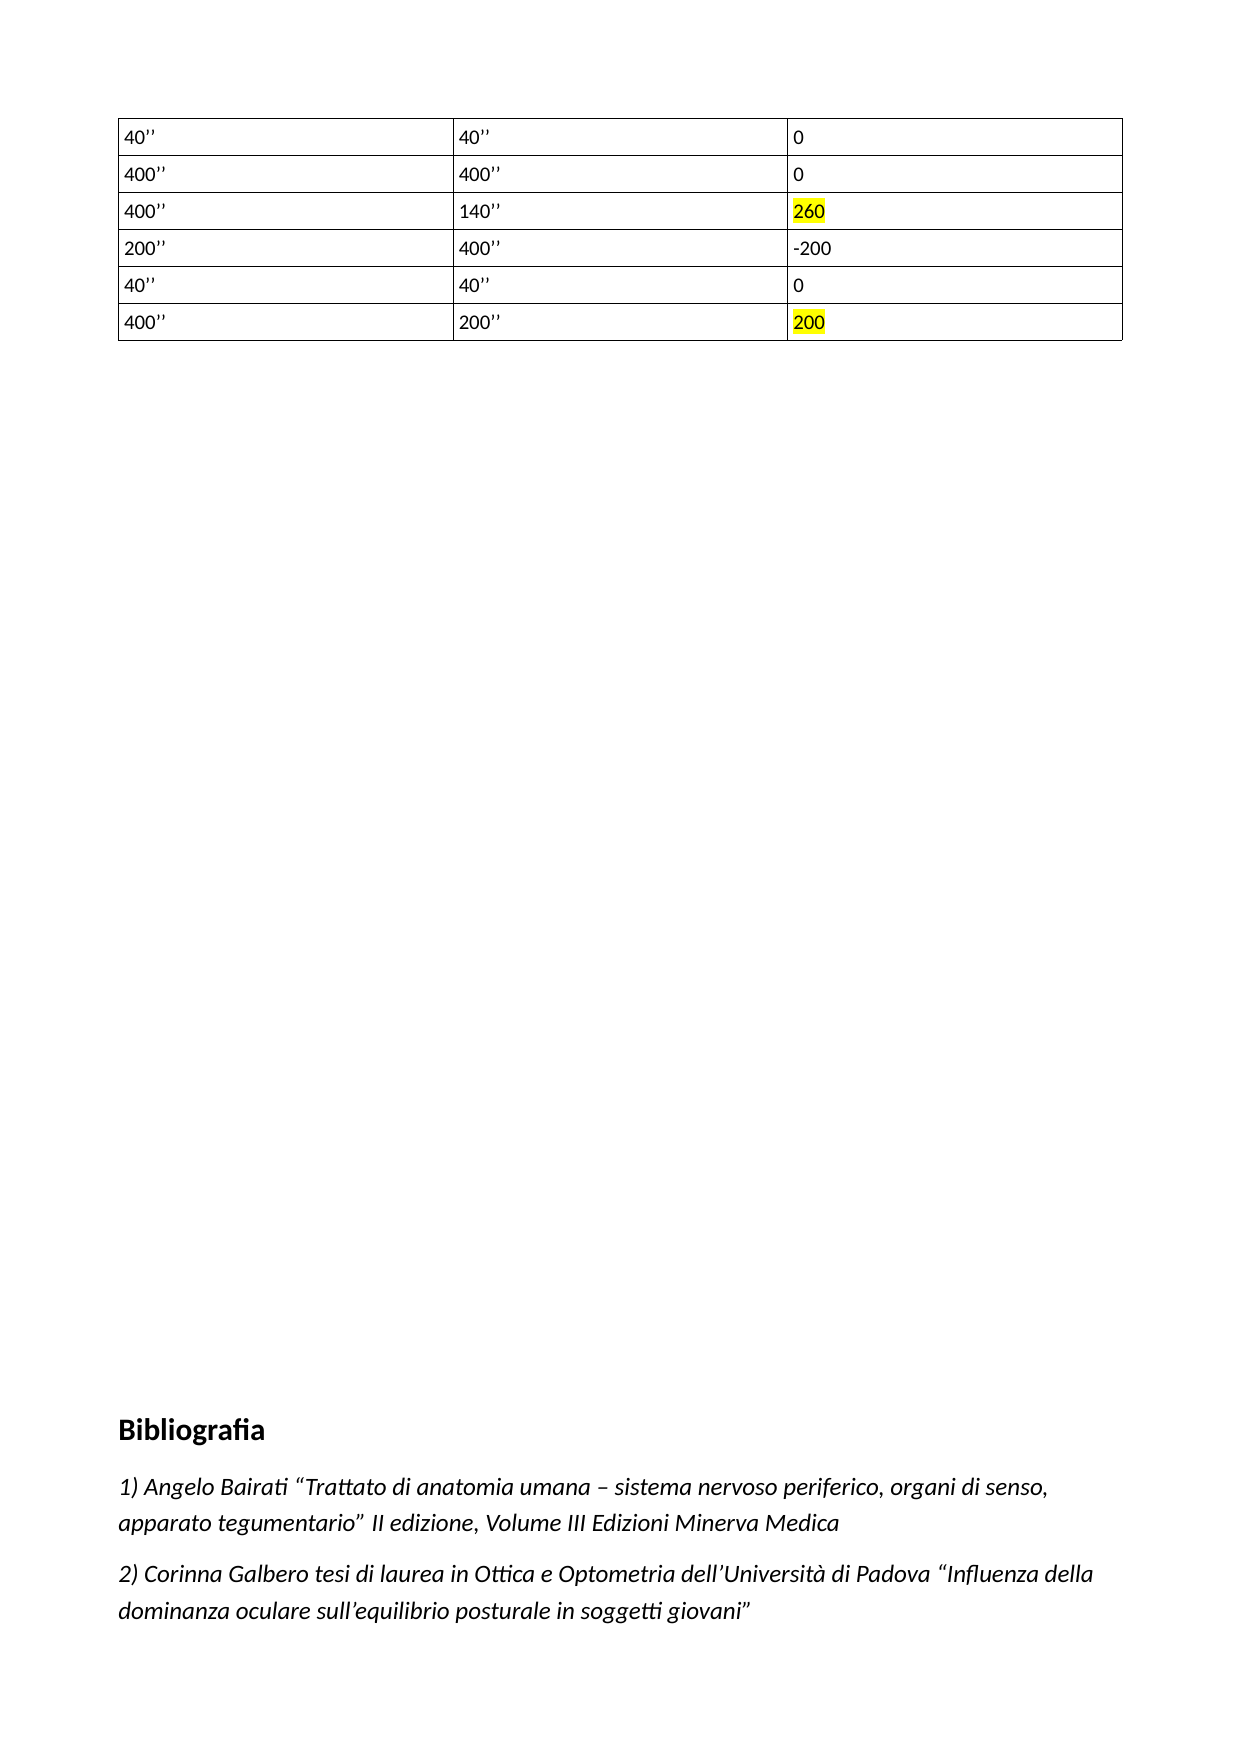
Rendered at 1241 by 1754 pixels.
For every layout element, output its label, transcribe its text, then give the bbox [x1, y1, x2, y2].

table_cell 400’’ [119, 193, 453, 229]
table_cell 40’’ [454, 267, 787, 303]
text Bibliografia [118, 1410, 1122, 1448]
table_cell 400’’ [454, 230, 787, 266]
table_cell 400’’ [119, 156, 453, 192]
table_cell 200’’ [119, 230, 453, 266]
table_cell 260 [788, 193, 1122, 229]
table_cell 200 [788, 304, 1122, 340]
table_cell 140’’ [454, 193, 787, 229]
table_cell -200 [788, 230, 1122, 266]
table_cell 0 [788, 119, 1122, 155]
text 1) Angelo Bairati “Trattato di anatomia umana – sistema nervoso periferico, organi di senso, apparato tegumentario” II edizione, Volume III Edizioni Minerva Medica [118, 1471, 1122, 1538]
table_cell 40’’ [119, 267, 453, 303]
table_cell 40’’ [119, 119, 453, 155]
table_cell 200’’ [454, 304, 787, 340]
table_cell 0 [788, 156, 1122, 192]
text 2) Corinna Galbero tesi di laurea in Ottica e Optometria dell’Università di Padova “Influenza della dominanza oculare sull’equilibrio posturale in soggetti giovani” [118, 1558, 1122, 1626]
table_cell 40’’ [454, 119, 787, 155]
table_cell 400’’ [119, 304, 453, 340]
table_cell 400’’ [454, 156, 787, 192]
table_cell 0 [788, 267, 1122, 303]
